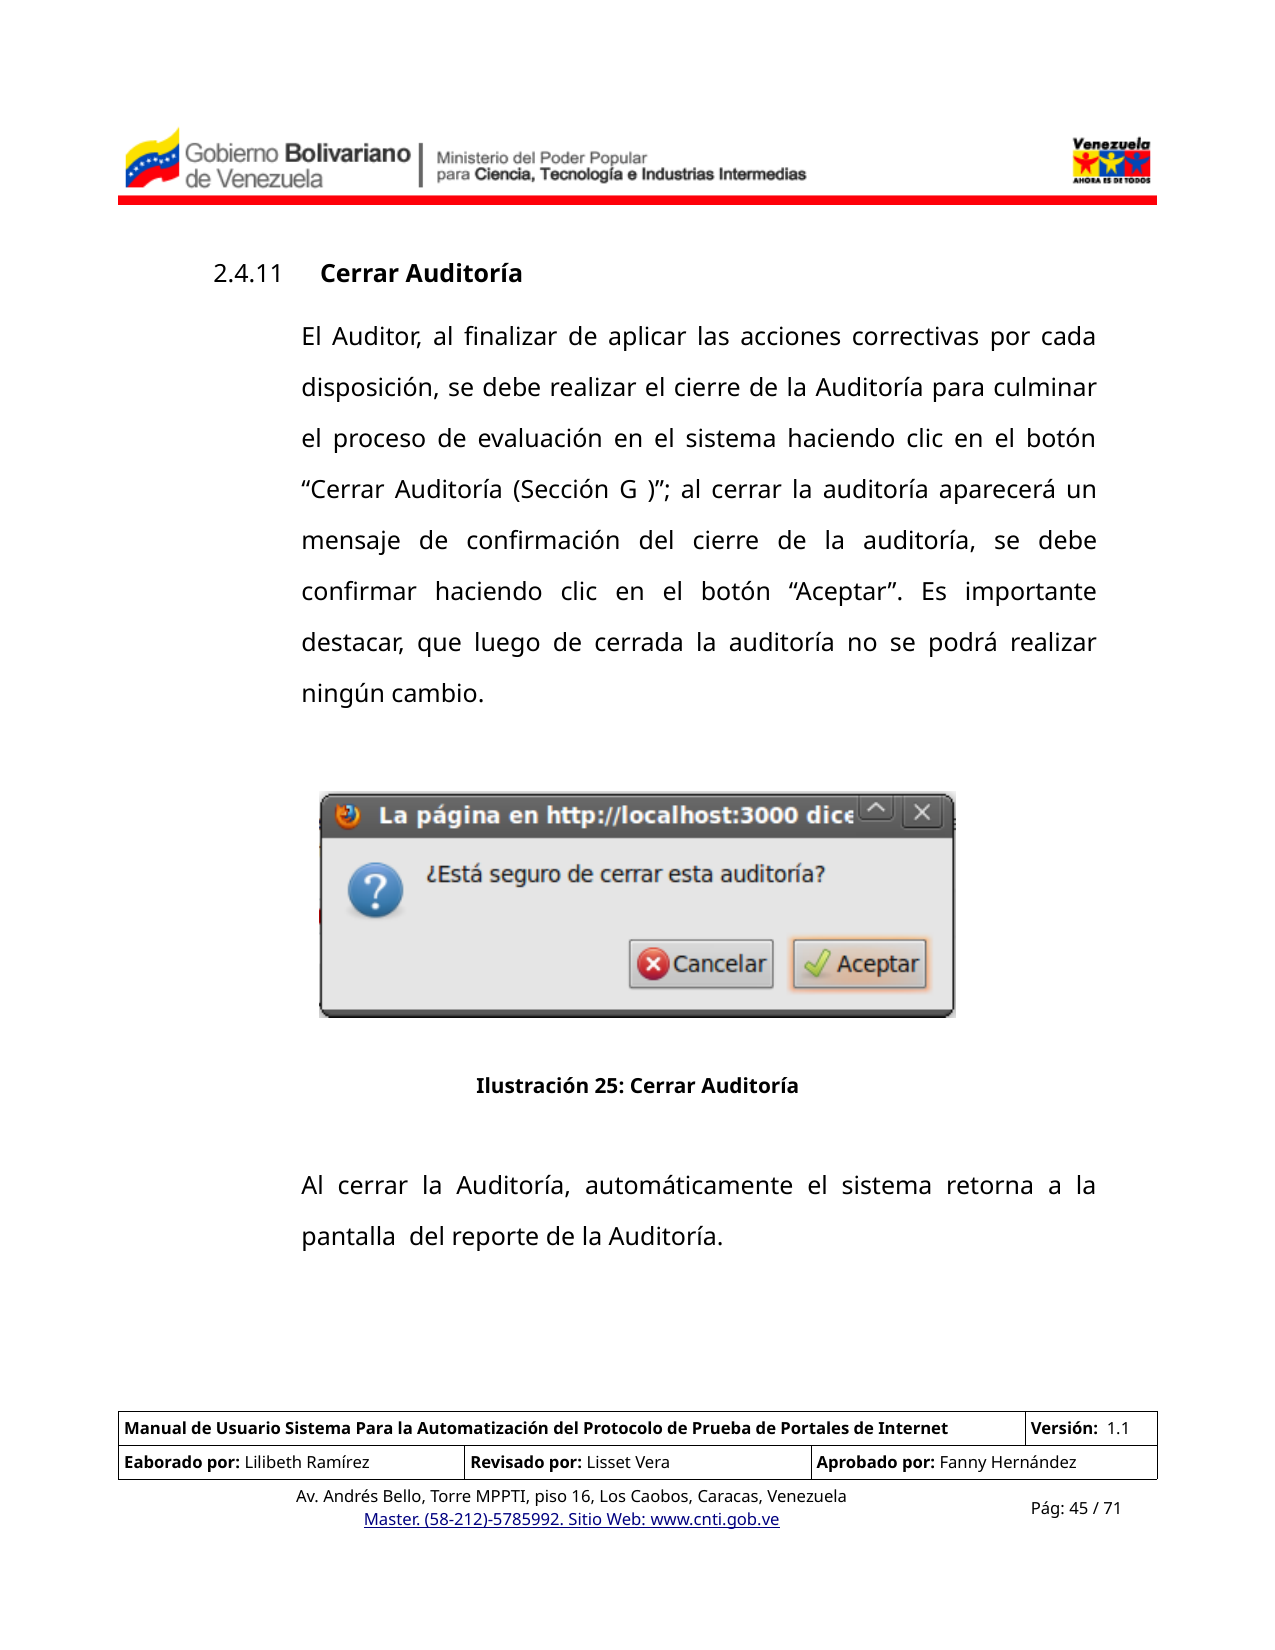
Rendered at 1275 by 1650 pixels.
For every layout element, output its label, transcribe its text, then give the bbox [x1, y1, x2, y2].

text El Auditor, al finalizar de aplicar las acciones correctivas por cada disposición, se debe realizar el cierre de la Auditoría para culminar el proceso de evaluación en el sistema haciendo clic en el botón “Cerrar Auditoría (Sección G )”; al cerrar la auditoría aparecerá un mensaje de confirmación del cierre de la auditoría, se debe confirmar haciendo clic en el botón “Aceptar”. Es importante destacar, que luego de cerrada la auditoría no se podrá realizar ningún cambio. [301, 318, 1098, 709]
subtitle Cerrar Auditoría [118, 255, 1157, 289]
text Ilustración 25: Cerrar Auditoría [319, 1071, 956, 1099]
picture [319, 791, 956, 1018]
text Al cerrar la Auditoría, automáticamente el sistema retorna a la pantalla del reporte de la Auditoría. [301, 1167, 1098, 1252]
picture [118, 119, 1157, 205]
